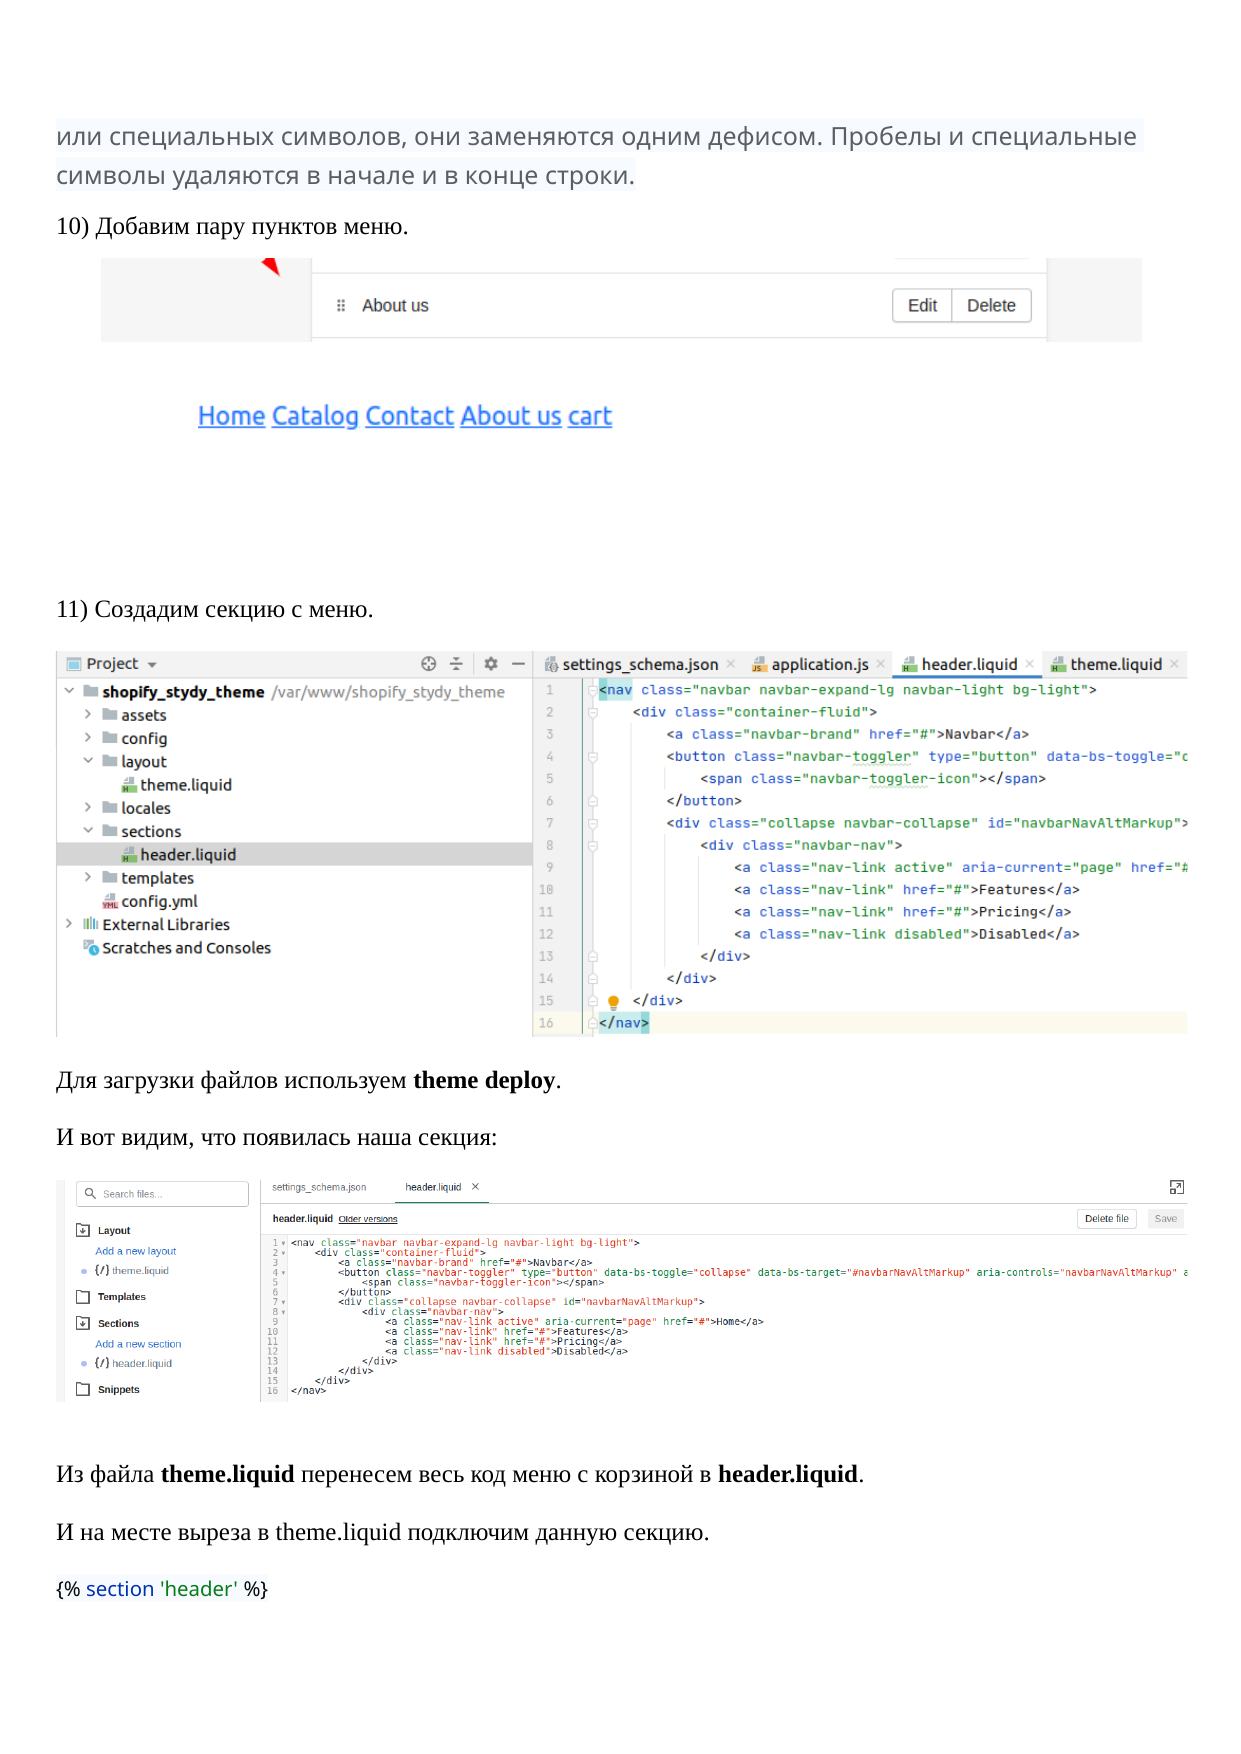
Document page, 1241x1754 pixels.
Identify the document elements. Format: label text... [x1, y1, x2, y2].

text И на месте выреза в theme.liquid подключим данную секцию. [56, 1517, 1187, 1546]
text Из файла theme.liquid перенесем весь код меню с корзиной в header.liquid. [56, 1459, 1187, 1488]
text {% section 'header' %} [56, 1574, 1187, 1602]
picture [55, 1180, 1188, 1402]
text или специальных символов, они заменяются одним дефисом. Пробелы и специальные символы удаляются в начале и в конце строки. [56, 118, 1187, 191]
picture [100, 258, 1143, 342]
picture [198, 400, 1045, 502]
text 11) Создадим секцию с меню. [56, 594, 1187, 623]
text Для загрузки файлов используем theme deploy. [56, 1065, 1187, 1094]
picture [55, 651, 1188, 1037]
text И вот видим, что появилась наша секция: [56, 1122, 1187, 1151]
text 10) Добавим пару пунктов меню. [56, 211, 1187, 240]
